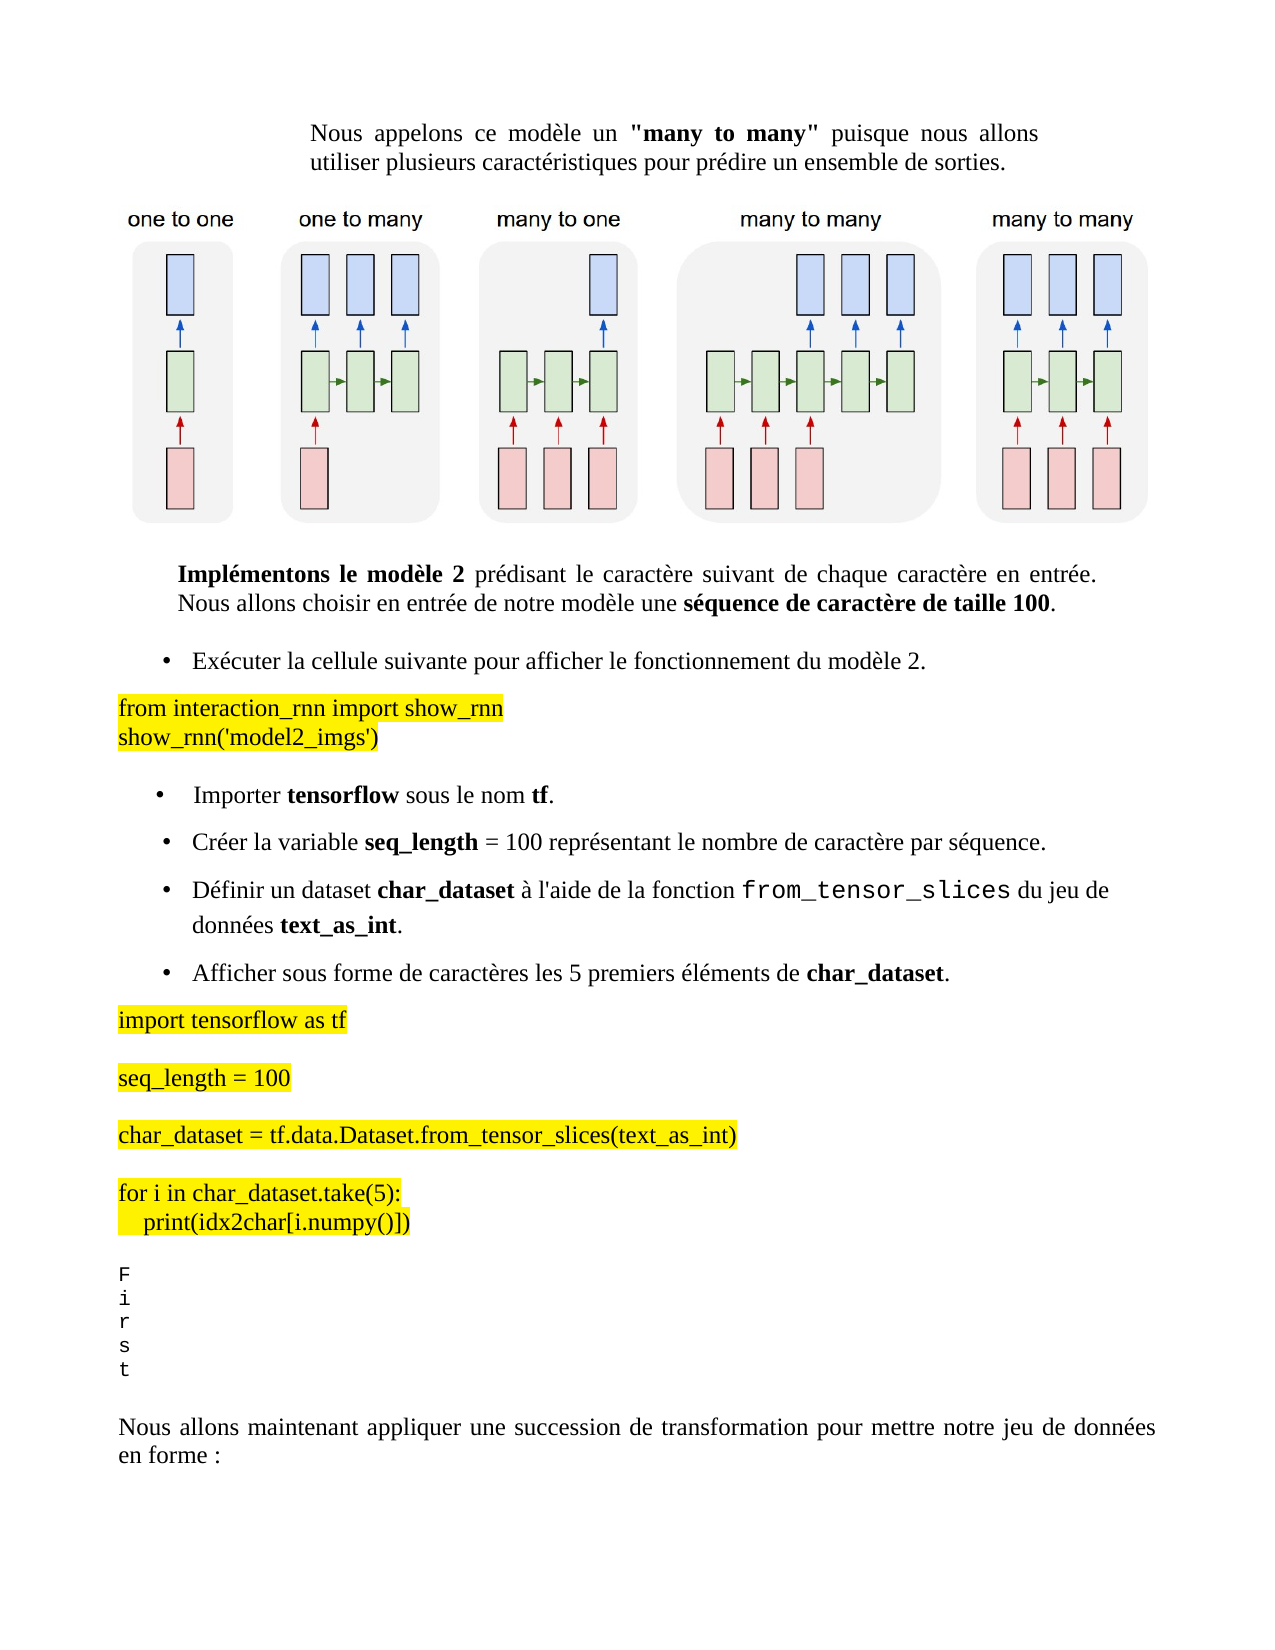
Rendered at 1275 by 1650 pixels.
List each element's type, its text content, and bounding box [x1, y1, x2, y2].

text from interaction_rnn import show_rnn [118, 693, 1157, 722]
list Exécuter la cellule suivante pour afficher le fonctionnement du modèle 2. [162, 646, 1157, 675]
text F [118, 1264, 1157, 1288]
text i [118, 1288, 1157, 1311]
text char_dataset = tf.data.Dataset.from_tensor_slices(text_as_int) [118, 1120, 1157, 1149]
text print(idx2char[i.numpy()]) [118, 1207, 1157, 1235]
list Créer la variable seq_length = 100 représentant le nombre de caractère par séquence. [162, 827, 1157, 856]
text seq_length = 100 [118, 1063, 1157, 1092]
text s [118, 1335, 1157, 1359]
text show_rnn('model2_imgs') [118, 722, 1157, 751]
text import tensorflow as tf [118, 1005, 1157, 1034]
text t [118, 1359, 1157, 1382]
list Nous appelons ce modèle un "many to many" puisque nous allons utiliser plusieurs caractéristiques pour prédire un ensemble de sorties. [280, 118, 1039, 176]
list Afficher sous forme de caractères les 5 premiers éléments de char_dataset. [162, 958, 1157, 986]
picture [118, 205, 1157, 531]
text r [118, 1311, 1157, 1335]
text Implémentons le modèle 2 prédisant le caractère suivant de chaque caractère en entrée. Nous allons choisir en entrée de notre modèle une séquence de caractère de taille 100. [177, 559, 1098, 616]
text for i in char_dataset.take(5): [118, 1178, 1157, 1207]
list Définir un dataset char_dataset à l'aide de la fonction from_tensor_slices du jeu de données text_as_int. [162, 875, 1157, 939]
text Nous allons maintenant appliquer une succession de transformation pour mettre notre jeu de données en forme : [118, 1412, 1157, 1469]
list Importer tensorflow sous le nom tf. [156, 780, 1157, 808]
